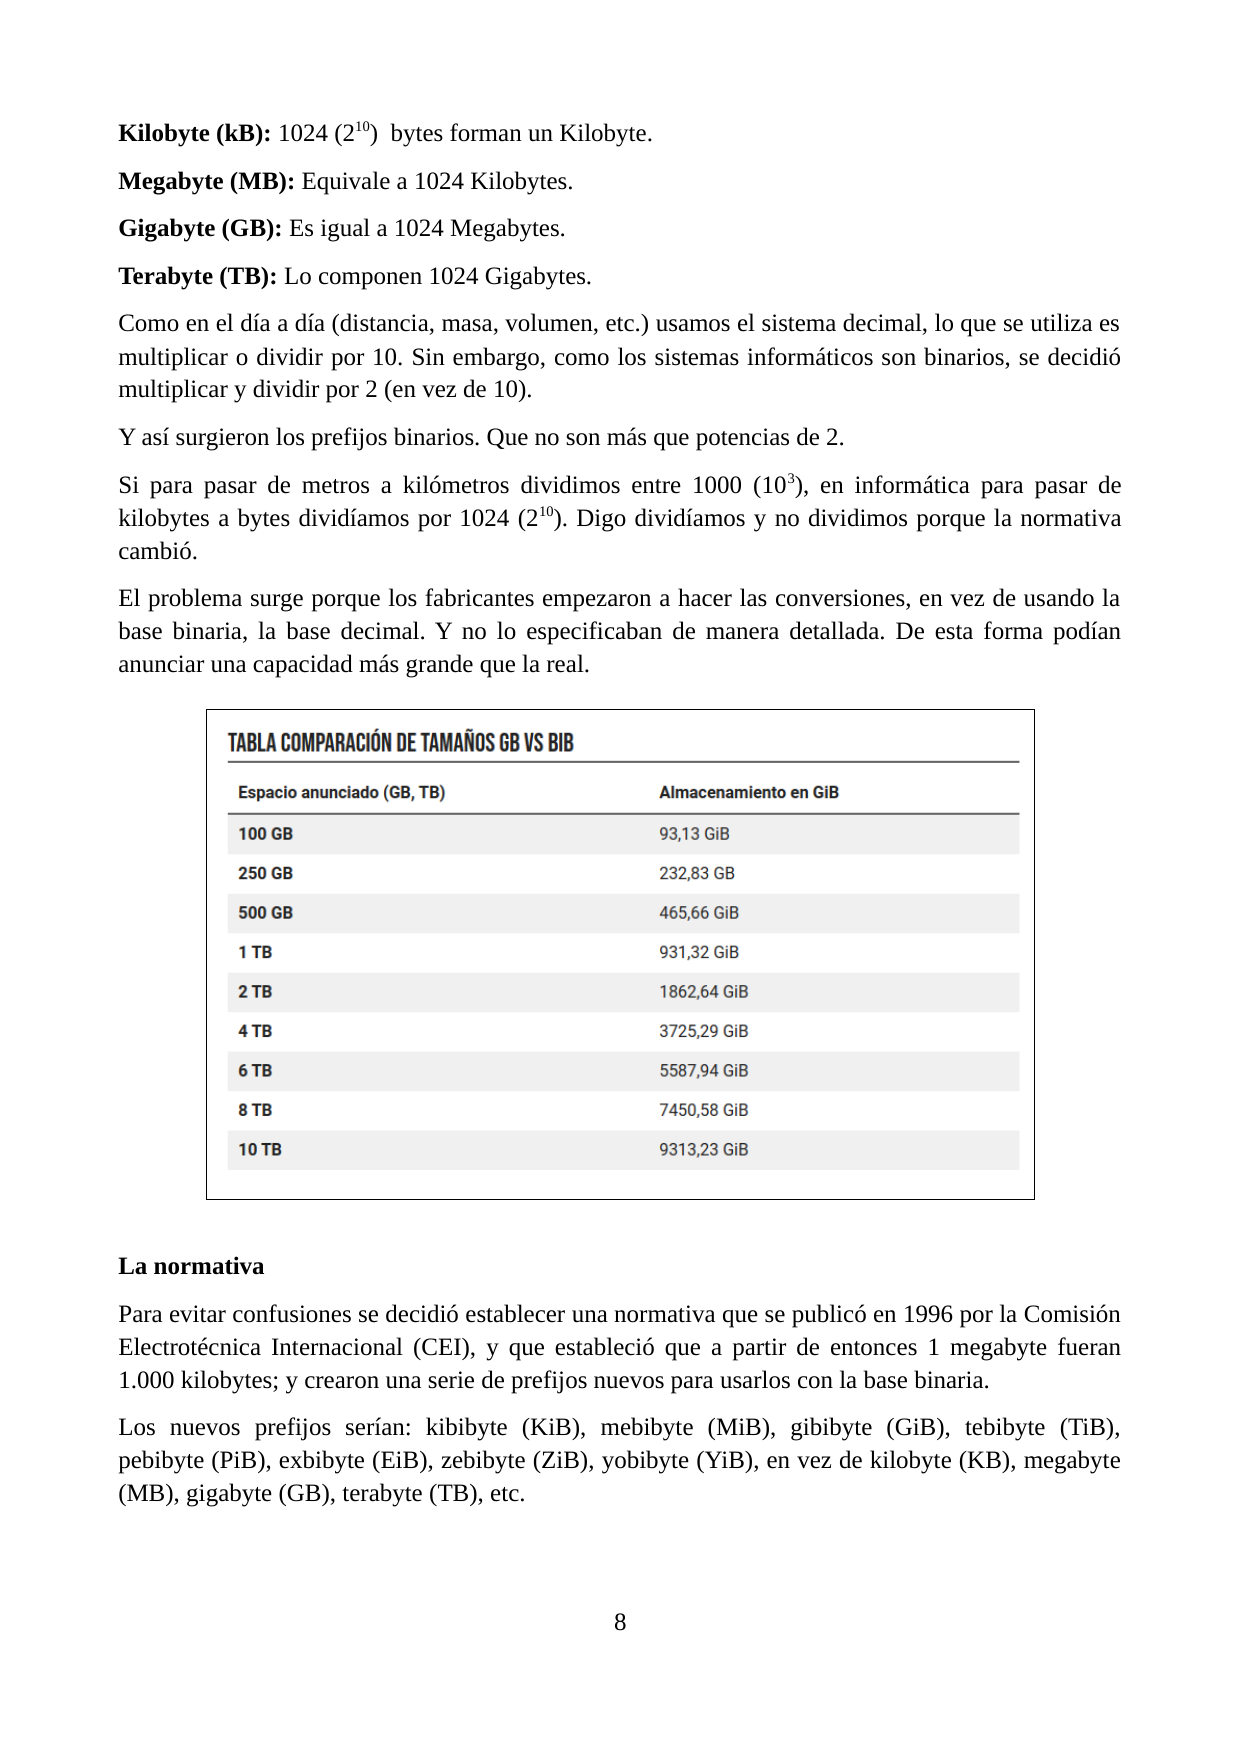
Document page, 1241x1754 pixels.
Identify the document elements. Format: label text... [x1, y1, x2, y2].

text Y así surgieron los prefijos binarios. Que no son más que potencias de 2. [118, 422, 1122, 451]
text El problema surge porque los fabricantes empezaron a hacer las conversiones, en vez de usando la base binaria, la base decimal. Y no lo especificaban de manera detallada. De esta forma podían anunciar una capacidad más grande que la real. [118, 583, 1122, 678]
text Los nuevos prefijos serían: kibibyte (KiB), mebibyte (MiB), gibibyte (GiB), tebibyte (TiB), pebibyte (PiB), exbibyte (EiB), zebibyte (ZiB), yobibyte (YiB), en vez de kilobyte (KB), megabyte (MB), gigabyte (GB), terabyte (TB), etc. [118, 1412, 1122, 1507]
text Gigabyte (GB): Es igual a 1024 Megabytes. [118, 213, 1122, 242]
text Kilobyte (kB): 1024 (210) bytes forman un Kilobyte. [118, 118, 1122, 147]
text La normativa [118, 1251, 1122, 1280]
text Para evitar confusiones se decidió establecer una normativa que se publicó en 1996 por la Comisión Electrotécnica Internacional (CEI), y que estableció que a partir de entonces 1 megabyte fueran 1.000 kilobytes; y crearon una serie de prefijos nuevos para usarlos con la base binaria. [118, 1299, 1122, 1394]
text Como en el día a día (distancia, masa, volumen, etc.) usamos el sistema decimal, lo que se utiliza es multiplicar o dividir por 10. Sin embargo, como los sistemas informáticos son binarios, se decidió multiplicar y dividir por 2 (en vez de 10). [118, 308, 1122, 403]
text Megabyte (MB): Equivale a 1024 Kilobytes. [118, 166, 1122, 194]
text Si para pasar de metros a kilómetros dividimos entre 1000 (103), en informática para pasar de kilobytes a bytes dividíamos por 1024 (210). Digo dividíamos y no dividimos porque la normativa cambió. [118, 470, 1122, 564]
picture [208, 712, 1032, 1197]
text Terabyte (TB): Lo componen 1024 Gigabytes. [118, 261, 1122, 290]
